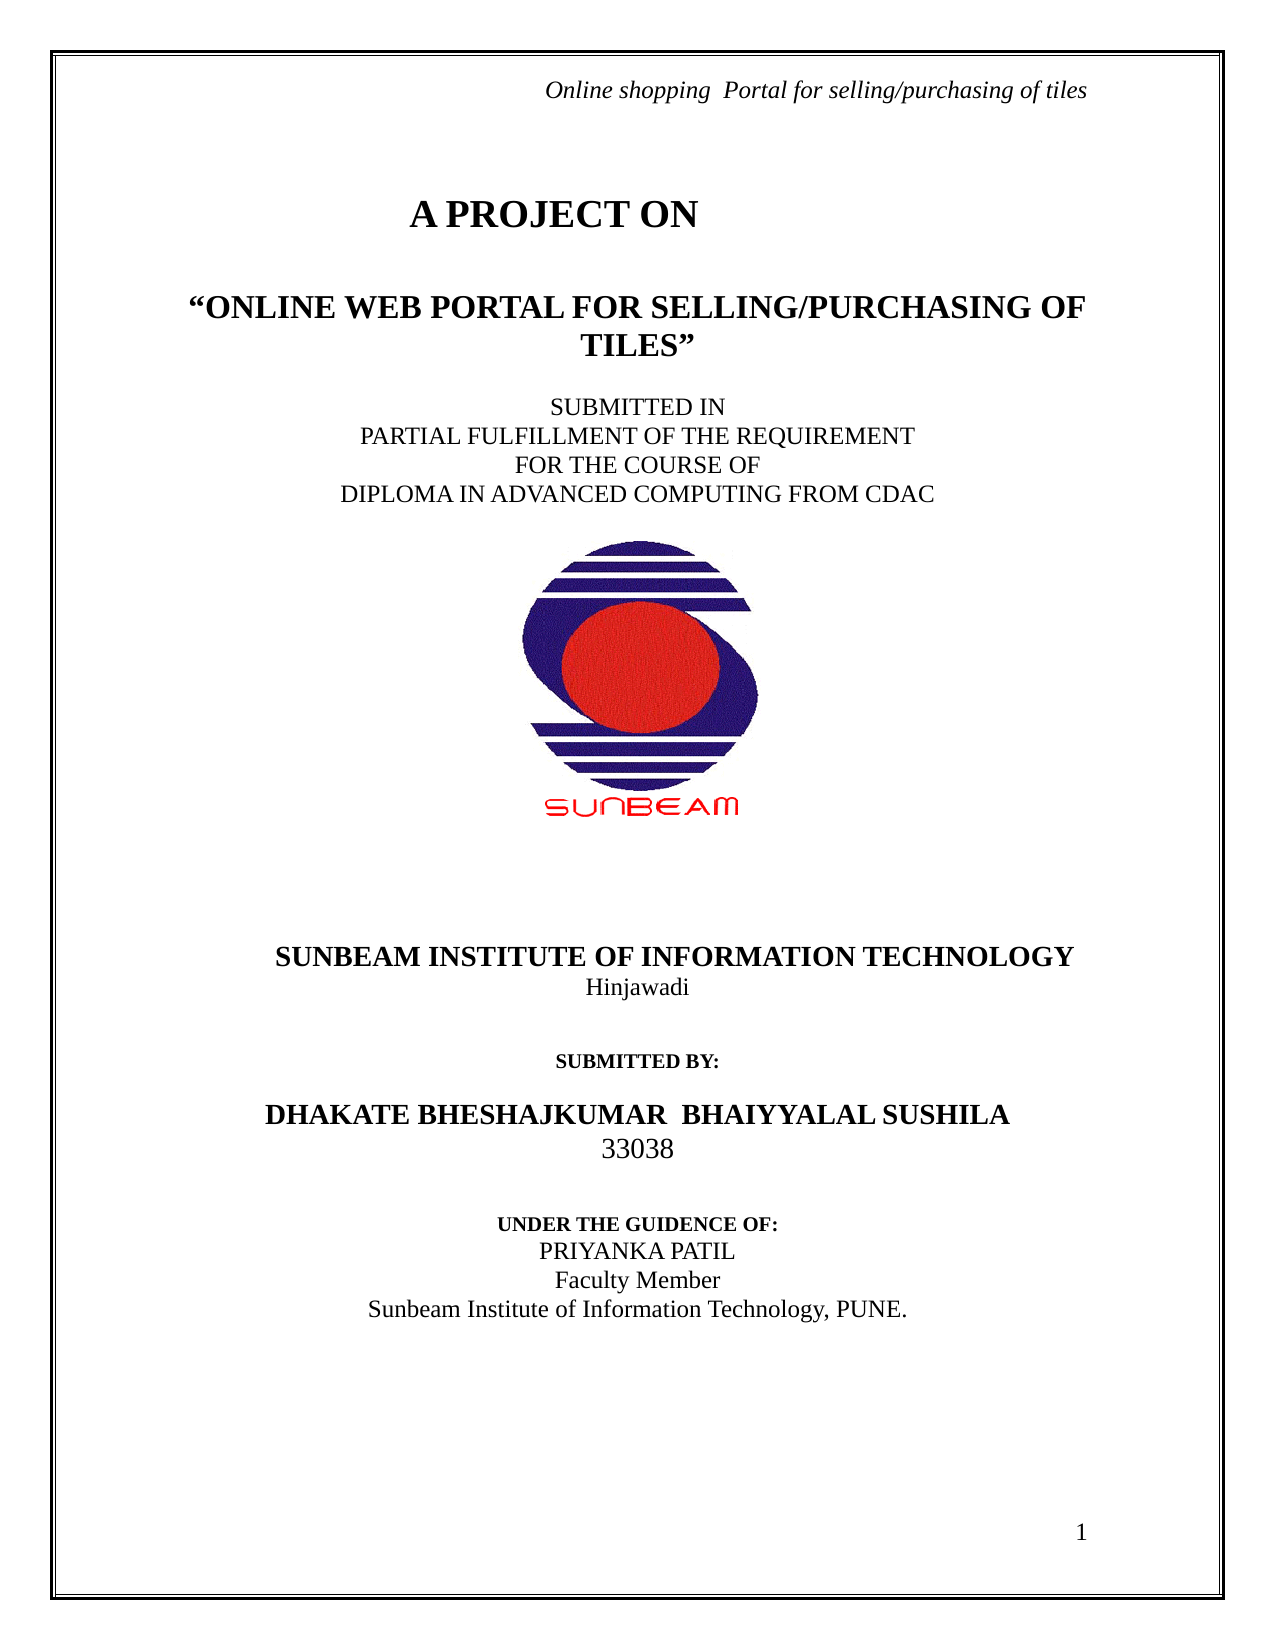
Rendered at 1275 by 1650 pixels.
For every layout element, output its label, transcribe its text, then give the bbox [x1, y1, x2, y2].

subtitle SUNBEAM INSTITUTE OF INFORMATION TECHNOLOGY [262, 939, 1087, 972]
text PRIYANKA PATIL [187, 1236, 1087, 1265]
text SUBMITTED IN [187, 392, 1087, 421]
text Faculty Member [187, 1265, 1087, 1294]
text Sunbeam Institute of Information Technology, PUNE. [187, 1294, 1087, 1323]
text SUBMITTED BY: [187, 1049, 1087, 1073]
text DIPLOMA IN ADVANCED COMPUTING FROM CDAC [187, 479, 1087, 507]
text FOR THE COURSE OF [187, 450, 1087, 479]
text UNDER THE GUIDENCE OF: [187, 1212, 1087, 1236]
text 33038 [187, 1131, 1087, 1164]
subtitle A PROJECT ON [187, 190, 1087, 236]
text “ONLINE WEB PORTAL FOR SELLING/PURCHASING OF TILES” [187, 287, 1087, 364]
text PARTIAL FULFILLMENT OF THE REQUIREMENT [187, 421, 1087, 450]
text Hinjawadi [187, 972, 1087, 1001]
text DHAKATE BHESHAJKUMAR BHAIYYALAL SUSHILA [187, 1097, 1087, 1131]
